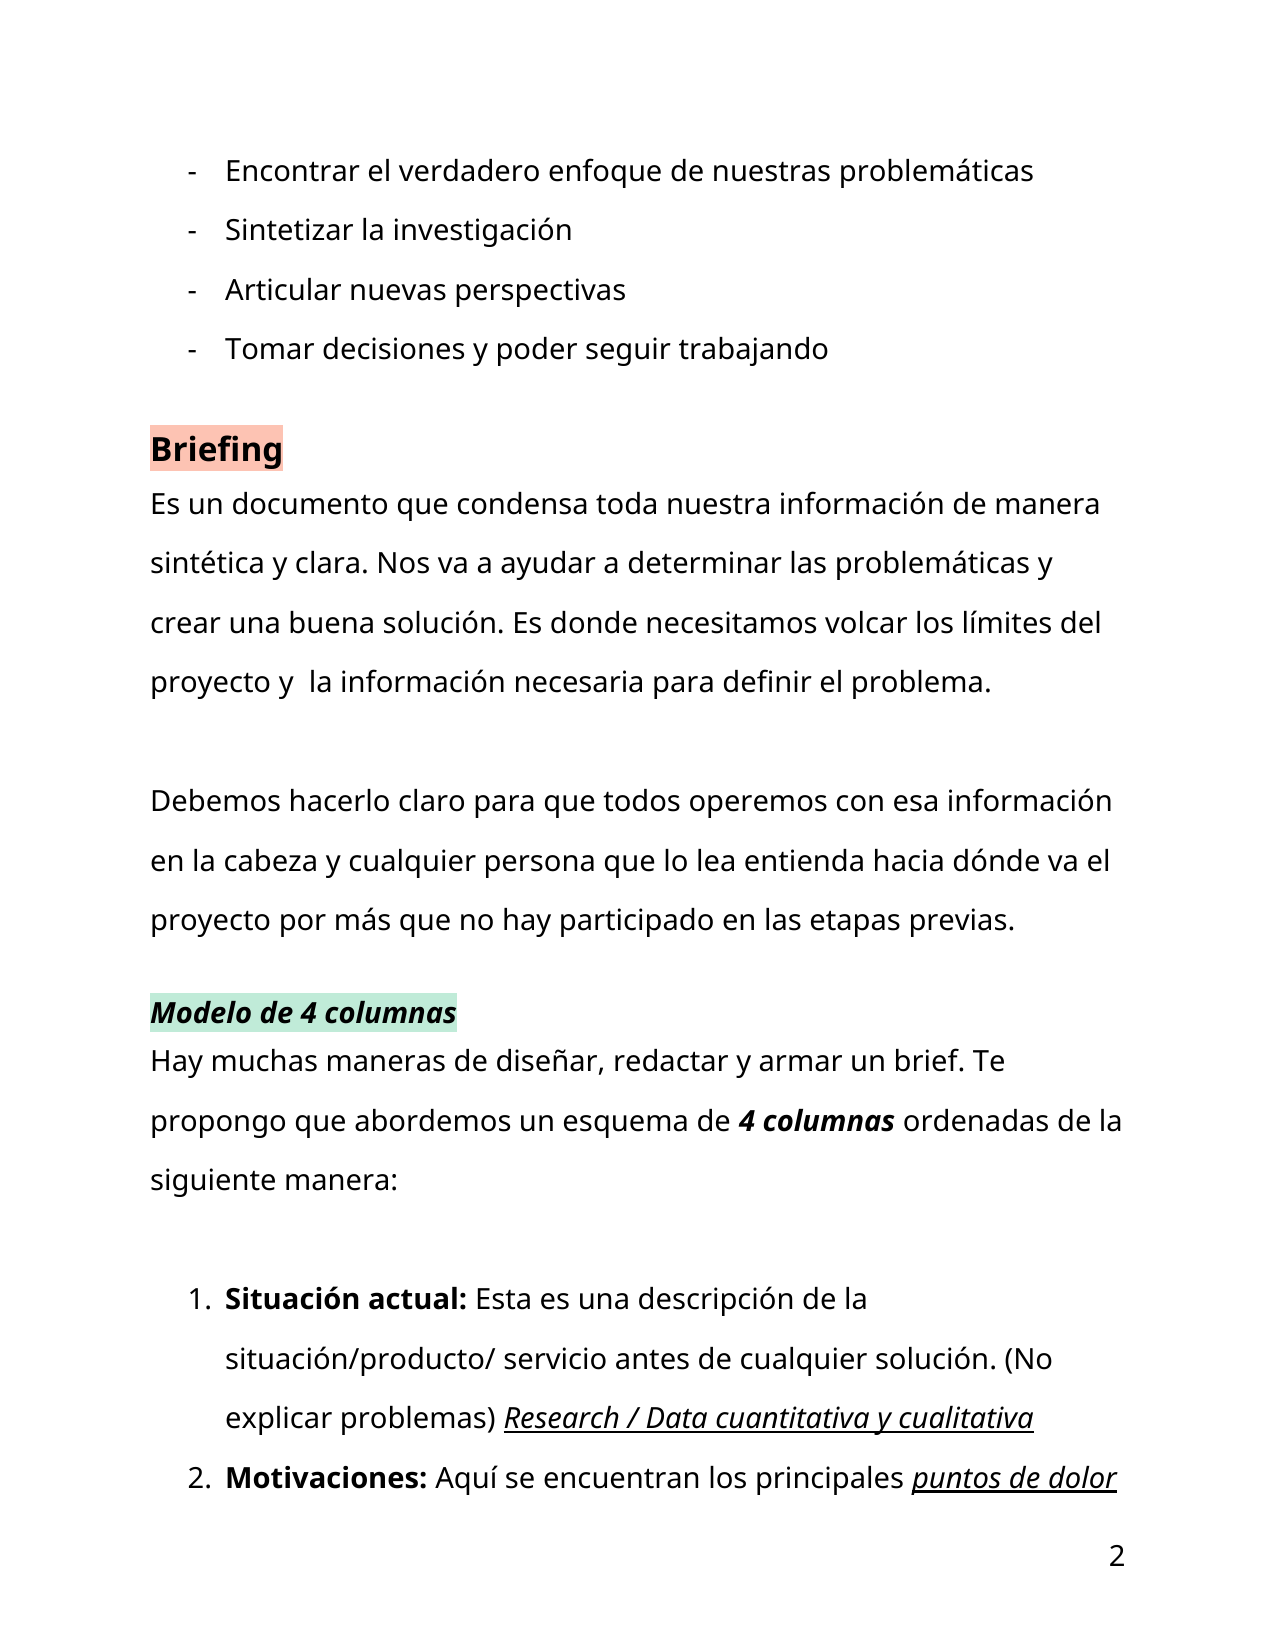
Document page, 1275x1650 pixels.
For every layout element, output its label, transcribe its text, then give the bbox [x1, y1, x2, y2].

list Articular nuevas perspectivas [187, 269, 1125, 309]
list Motivaciones: Aquí se encuentran los principales puntos de dolor [187, 1457, 1125, 1497]
subtitle Modelo de 4 columnas [150, 992, 1125, 1032]
list Encontrar el verdadero enfoque de nuestras problemáticas [187, 150, 1125, 190]
list Sintetizar la investigación [187, 209, 1125, 249]
text Hay muchas maneras de diseñar, redactar y armar un brief. Te propongo que abordemos un esquema de 4 columnas ordenadas de la siguiente manera: [150, 1041, 1125, 1199]
subtitle Briefing [283, 425, 1125, 471]
list Tomar decisiones y poder seguir trabajando [187, 328, 1125, 368]
list Situación actual: Esta es una descripción de la situación/producto/ servicio antes de cualquier solución. (No explicar problemas) Research / Data cuantitativa y cualitativa [187, 1278, 1125, 1437]
text Es un documento que condensa toda nuestra información de manera sintética y clara. Nos va a ayudar a determinar las problemáticas y crear una buena solución. Es donde necesitamos volcar los límites del proyecto y la información necesaria para definir el problema. [150, 483, 1125, 701]
text Debemos hacerlo claro para que todos operemos con esa información en la cabeza y cualquier persona que lo lea entienda hacia dónde va el proyecto por más que no hay participado en las etapas previas. [150, 781, 1125, 939]
